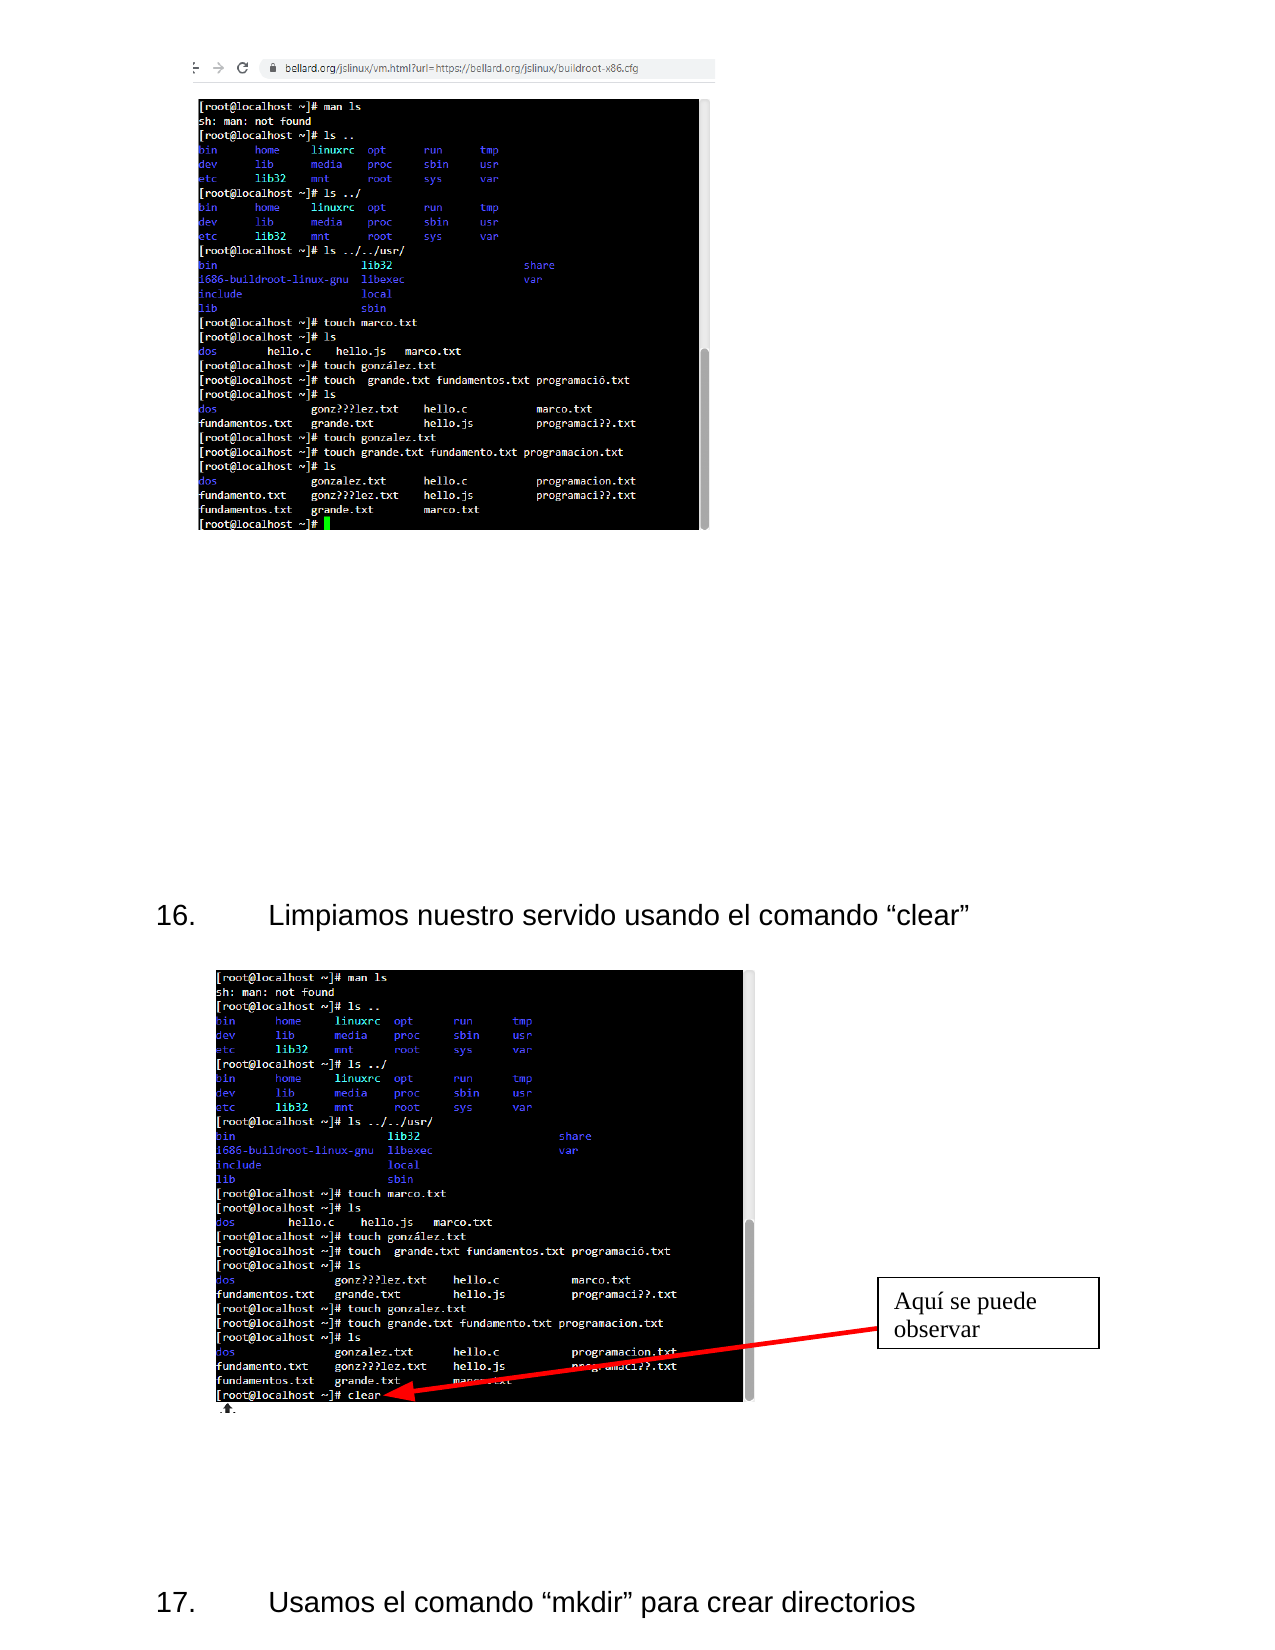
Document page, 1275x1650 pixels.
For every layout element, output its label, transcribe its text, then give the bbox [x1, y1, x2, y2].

text Aquí se puede observar [894, 1286, 1083, 1340]
list Limpiamos nuestro servido usando el comando “clear” [156, 898, 1205, 932]
list Usamos el comando “mkdir” para crear directorios [156, 1585, 1205, 1618]
